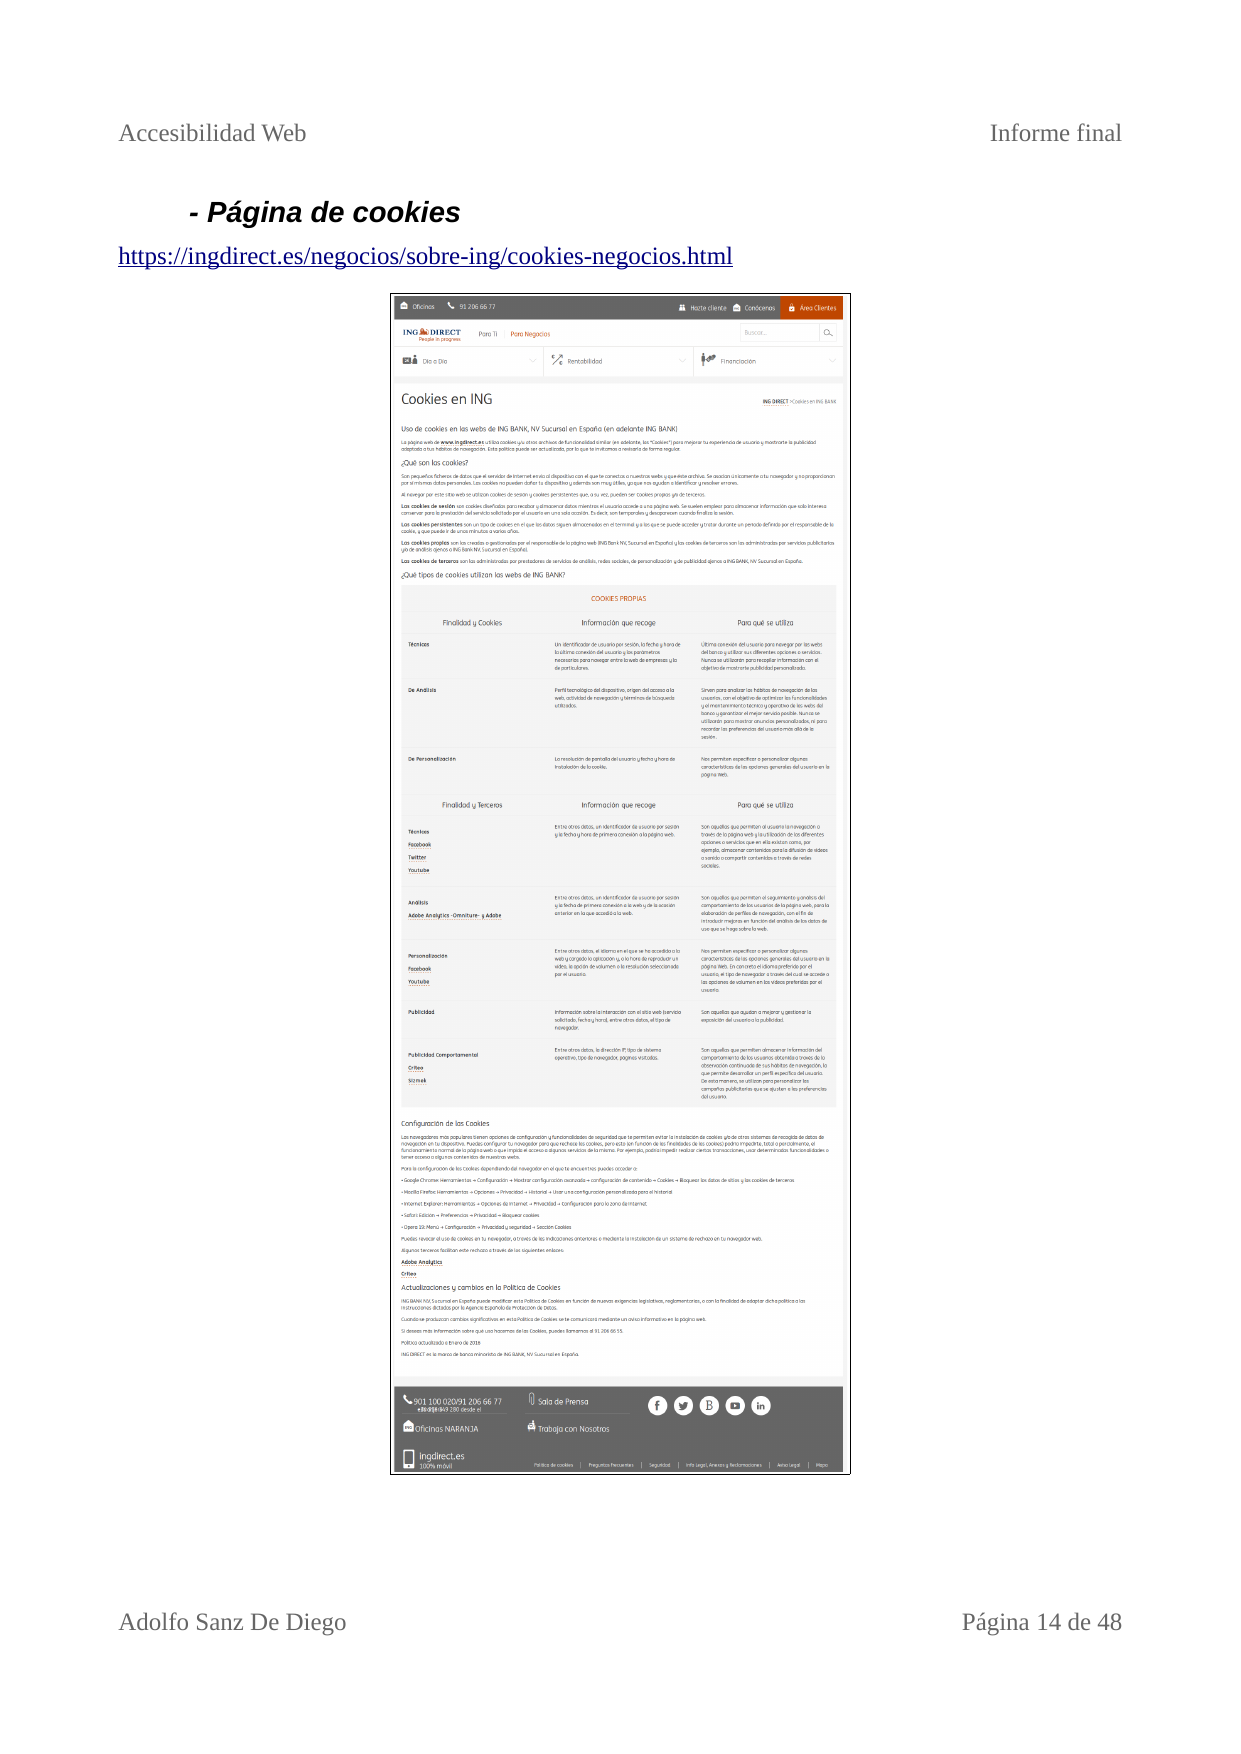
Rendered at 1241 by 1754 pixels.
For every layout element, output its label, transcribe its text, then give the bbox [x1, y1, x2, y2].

text https://ingdirect.es/negocios/sobre-ing/cookies-negocios.html [118, 241, 1122, 269]
subtitle Página de cookies [189, 196, 1122, 229]
picture [393, 296, 848, 1472]
